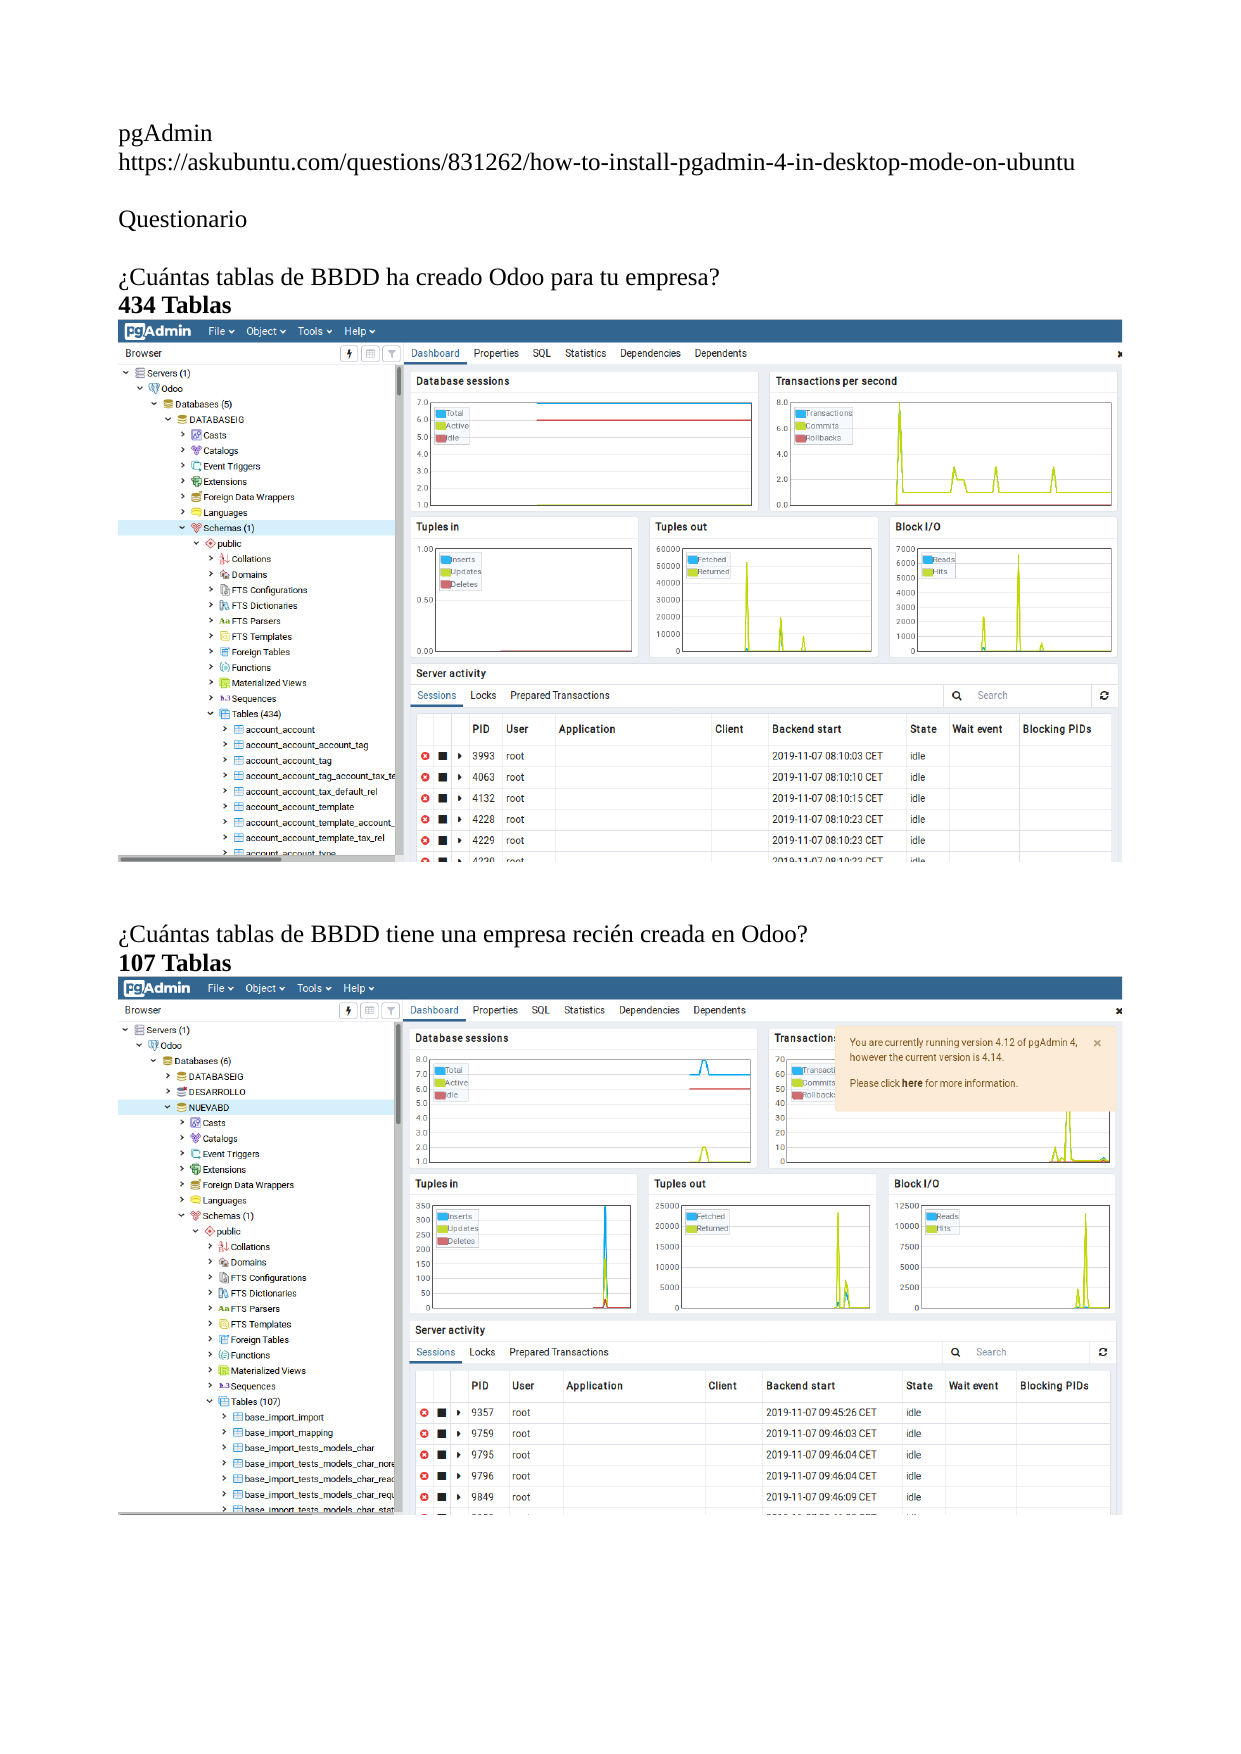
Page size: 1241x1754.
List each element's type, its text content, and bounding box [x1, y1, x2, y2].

text ¿Cuántas tablas de BBDD tiene una empresa recién creada en Odoo? [118, 919, 1122, 948]
text 107 Tablas [118, 948, 1122, 976]
text https://askubuntu.com/questions/831262/how-to-install-pgadmin-4-in-desktop-mode-on-ubuntu [118, 147, 1122, 176]
text ¿Cuántas tablas de BBDD ha creado Odoo para tu empresa? [118, 262, 1122, 291]
text 434 Tablas [118, 291, 1122, 319]
picture [118, 976, 1123, 1515]
text pgAdmin [118, 118, 1122, 147]
picture [118, 319, 1123, 862]
text Questionario [118, 204, 1122, 233]
